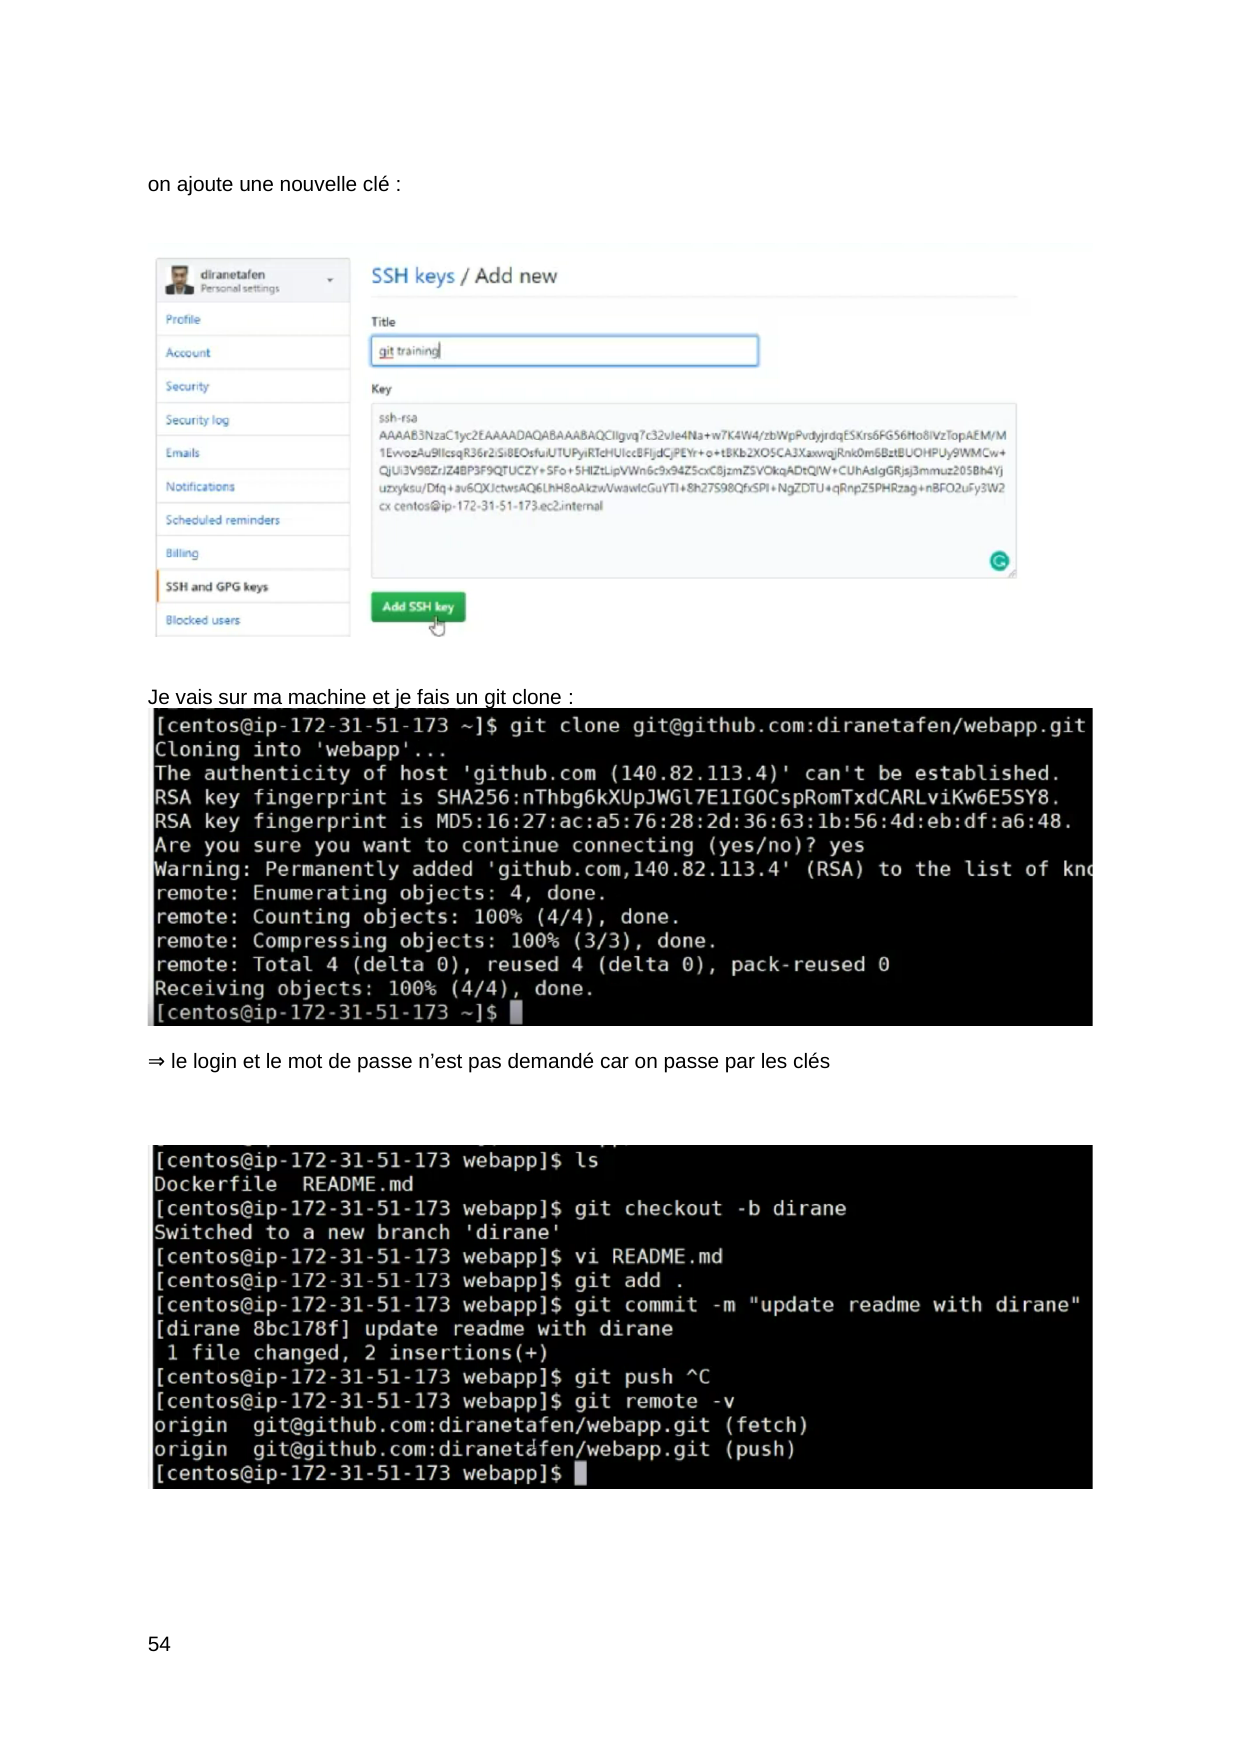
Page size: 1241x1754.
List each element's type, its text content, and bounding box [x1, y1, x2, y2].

text on ajoute une nouvelle clé : [148, 172, 1093, 196]
picture [147, 243, 1093, 637]
text ⇒ le login et le mot de passe n’est pas demandé car on passe par les clés [148, 1049, 1093, 1073]
text Je vais sur ma machine et je fais un git clone : [148, 685, 1093, 708]
picture [147, 1145, 1093, 1489]
picture [147, 708, 1093, 1026]
